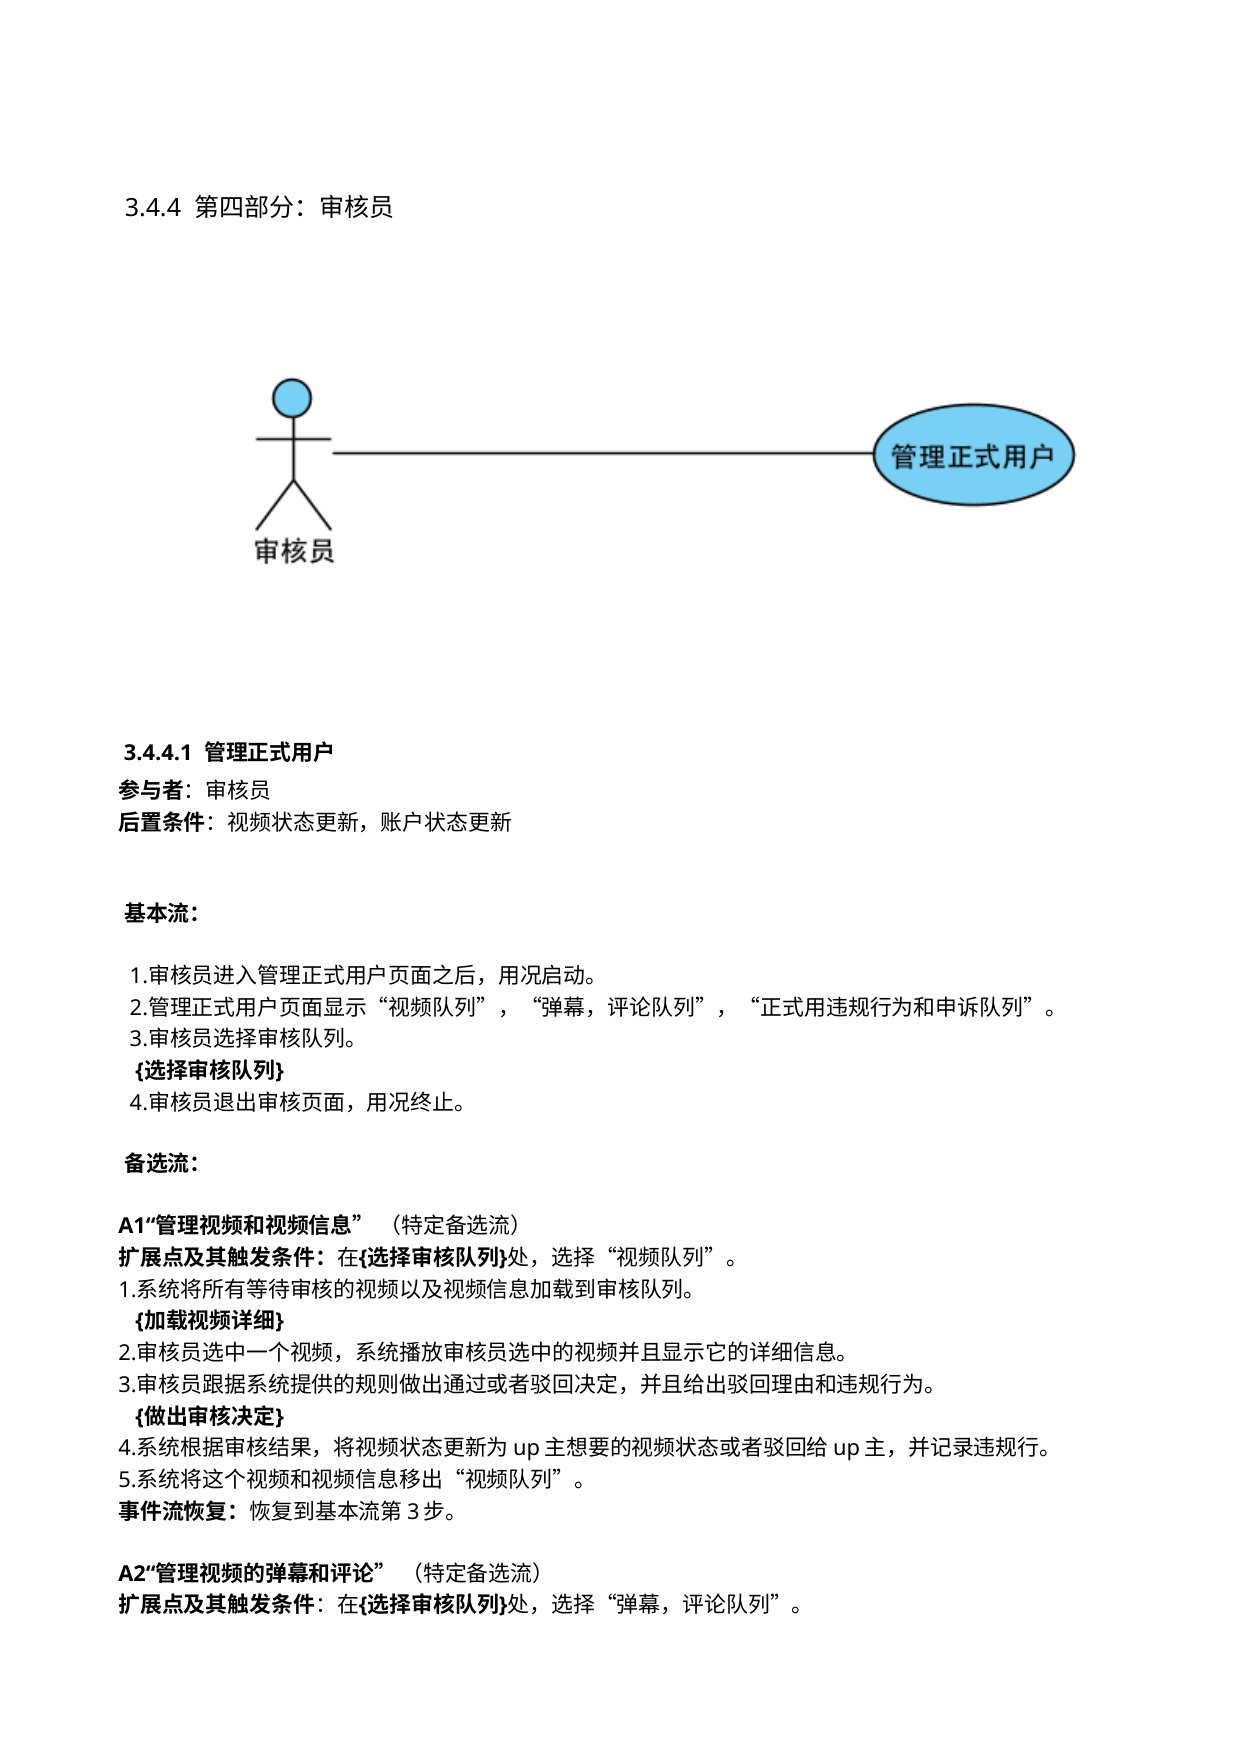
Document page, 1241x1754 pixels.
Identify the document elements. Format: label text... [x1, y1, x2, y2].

picture [118, 231, 1122, 652]
text 扩展点及其触发条件：在{选择审核队列}处，选择“视频队列”。 [118, 1240, 1122, 1272]
text 3.审核员跟据系统提供的规则做出通过或者驳回决定，并且给出驳回理由和违规行为。 [118, 1367, 1122, 1399]
text 基本流： [118, 896, 1122, 928]
text 4.审核员退出审核页面，用况终止。 [118, 1085, 1122, 1117]
text 1.审核员进入管理正式用户页面之后，用况启动。 [118, 958, 1122, 989]
text 扩展点及其触发条件：在{选择审核队列}处，选择“弹幕，评论队列”。 [118, 1587, 1122, 1619]
text {做出审核决定} [118, 1399, 1122, 1430]
subtitle 管理正式用户 [118, 735, 1122, 767]
text A2“管理视频的弹幕和评论” （特定备选流） [118, 1556, 1122, 1587]
text {加载视频详细} [118, 1303, 1122, 1335]
subtitle 第四部分：审核员 [118, 188, 1122, 224]
text 3.审核员选择审核队列。 [118, 1021, 1122, 1053]
text A1“管理视频和视频信息” （特定备选流） [118, 1208, 1122, 1240]
text 2.管理正式用户页面显示“视频队列”，“弹幕，评论队列”，“正式用违规行为和申诉队列”。 [118, 989, 1122, 1021]
text 4.系统根据审核结果，将视频状态更新为up主想要的视频状态或者驳回给up主，并记录违规行。 [118, 1430, 1122, 1462]
text 1.系统将所有等待审核的视频以及视频信息加载到审核队列。 [118, 1272, 1122, 1303]
text 2.审核员选中一个视频，系统播放审核员选中的视频并且显示它的详细信息。 [118, 1335, 1122, 1367]
text 后置条件：视频状态更新，账户状态更新 [118, 805, 1122, 837]
text 事件流恢复：恢复到基本流第3步。 [118, 1494, 1122, 1526]
text 5.系统将这个视频和视频信息移出“视频队列”。 [118, 1462, 1122, 1494]
text {选择审核队列} [118, 1053, 1122, 1085]
text 参与者：审核员 [118, 773, 1122, 805]
text 备选流​​： [118, 1146, 1122, 1178]
